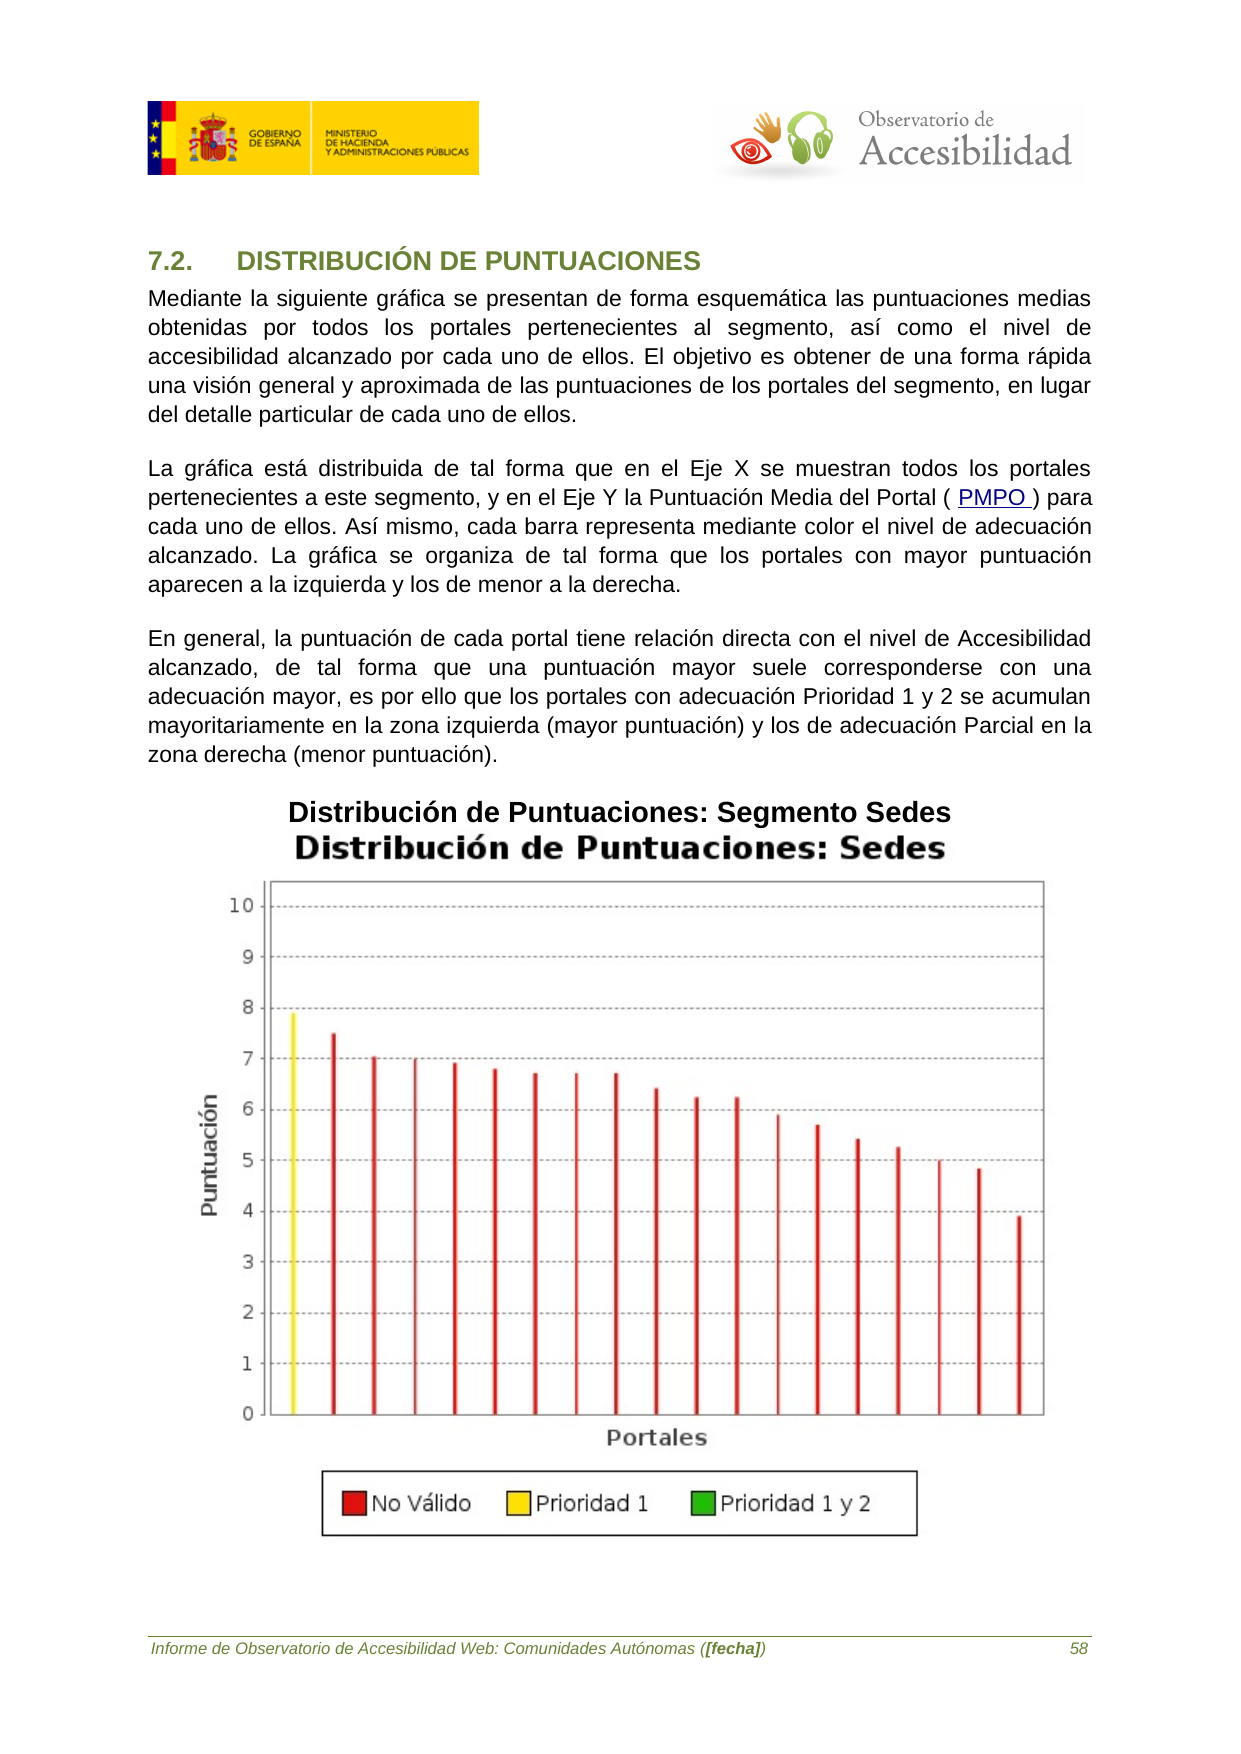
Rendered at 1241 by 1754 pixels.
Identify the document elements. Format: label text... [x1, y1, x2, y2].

text Mediante la siguiente gráfica se presentan de forma esquemática las puntuaciones medias obtenidas por todos los portales pertenecientes al segmento, así como el nivel de accesibilidad alcanzado por cada uno de ellos. El objetivo es obtener de una forma rápida una visión general y aproximada de las puntuaciones de los portales del segmento, en lugar del detalle particular de cada uno de ellos. [148, 285, 1092, 427]
text En general, la puntuación de cada portal tiene relación directa con el nivel de Accesibilidad alcanzado, de tal forma que una puntuación mayor suele corresponderse con una adecuación mayor, es por ello que los portales con adecuación Prioridad 1 y 2 se acumulan mayoritariamente en la zona izquierda (mayor puntuación) y los de adecuación Parcial en la zona derecha (menor puntuación). [148, 625, 1092, 767]
subtitle Distribución de puntuaciones [148, 245, 1092, 276]
text Distribución de Puntuaciones: Segmento Sedes [148, 795, 1092, 828]
picture [178, 828, 1062, 1538]
text La gráfica está distribuida de tal forma que en el Eje X se muestran todos los portales pertenecientes a este segmento, y en el Eje Y la Puntuación Media del Portal ( PMPO ) para cada uno de ellos. Así mismo, cada barra representa mediante color el nivel de adecuación alcanzado. La gráfica se organiza de tal forma que los portales con mayor puntuación aparecen a la izquierda y los de menor a la derecha. [148, 455, 1092, 597]
picture [710, 102, 1086, 185]
picture [147, 101, 479, 175]
